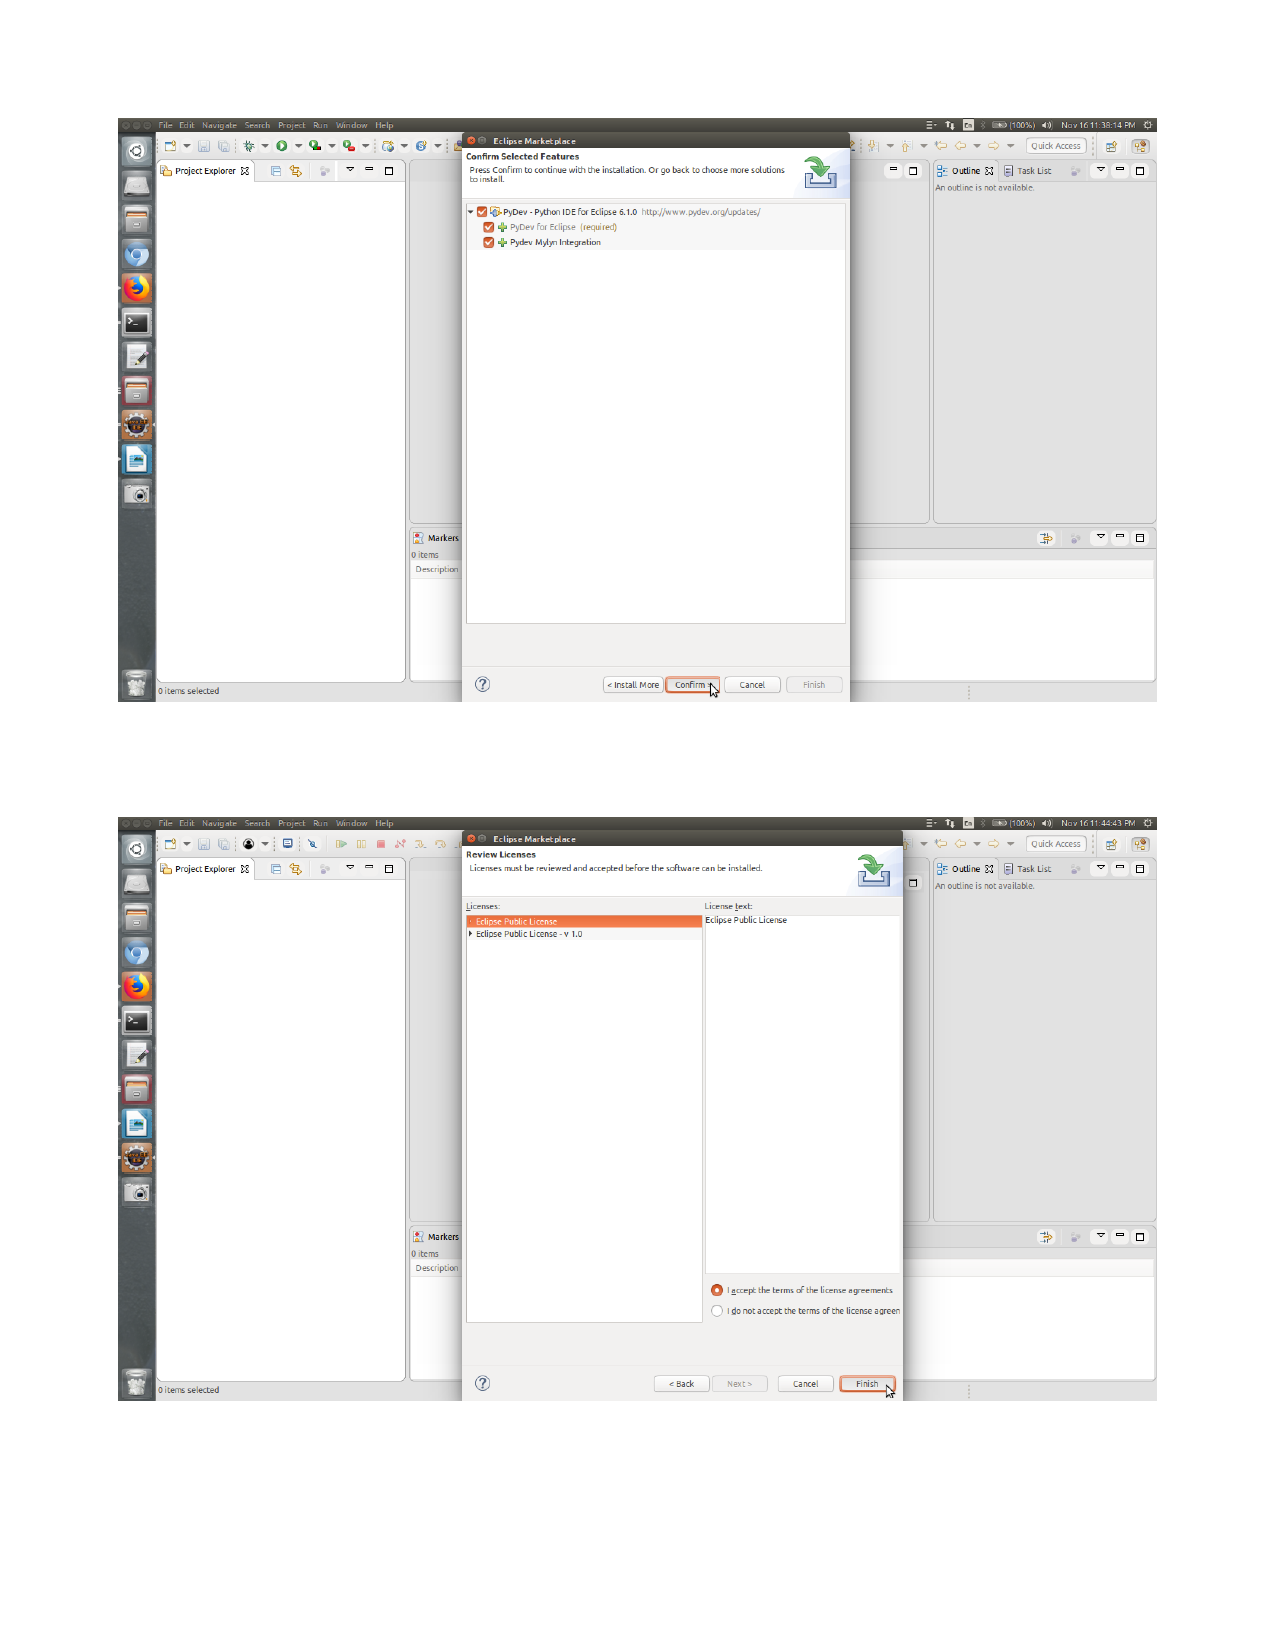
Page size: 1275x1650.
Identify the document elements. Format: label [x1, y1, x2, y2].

picture [118, 118, 1157, 702]
picture [118, 817, 1157, 1401]
